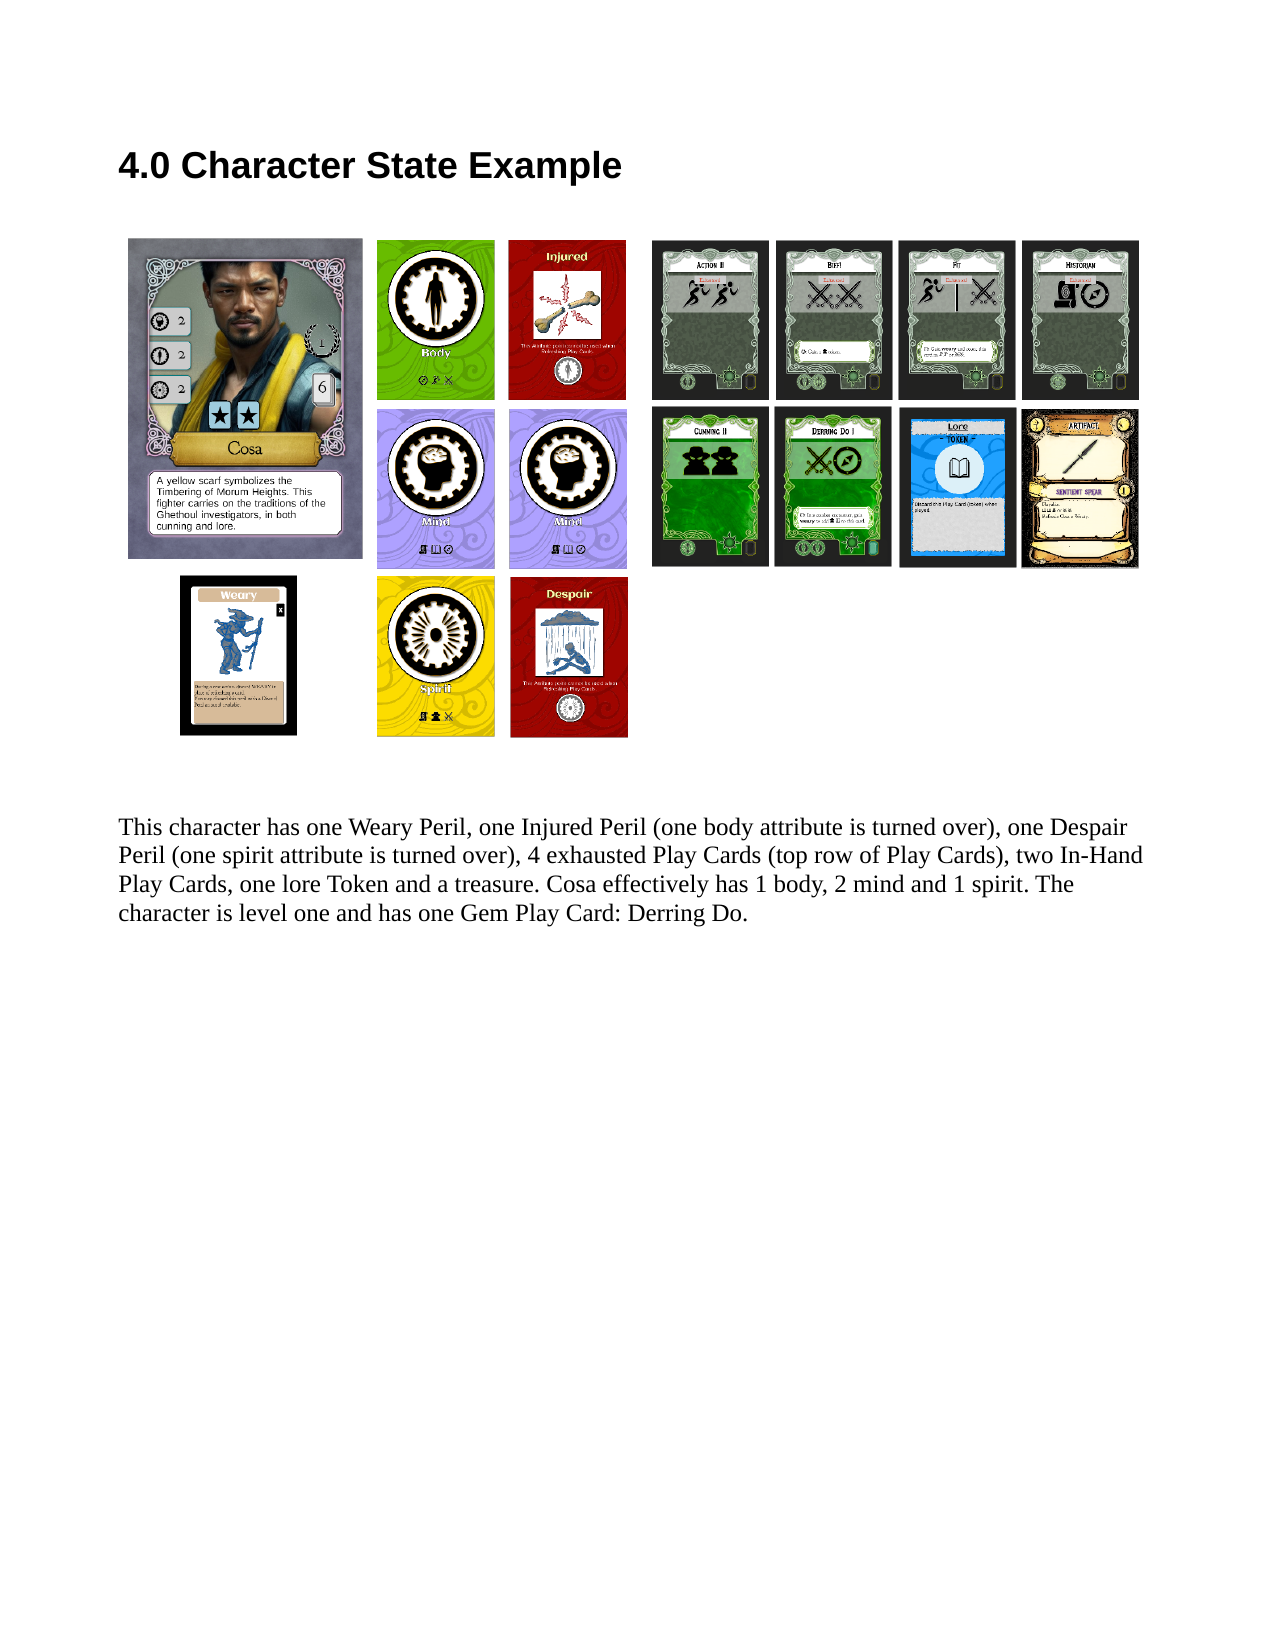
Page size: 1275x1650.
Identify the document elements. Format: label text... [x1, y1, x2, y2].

text This character has one Weary Peril, one Injured Peril (one body attribute is turned over), one Despair Peril (one spirit attribute is turned over), 4 exhausted Play Cards (top row of Play Cards), two In-Hand Play Cards, one lore Token and a treasure. Cosa effectively has 1 body, 2 mind and 1 spirit. The character is level one and has one Gem Play Card: Derring Do. [118, 812, 1157, 927]
subtitle 4.0 Character State Example [118, 143, 1157, 186]
picture [118, 227, 1157, 784]
